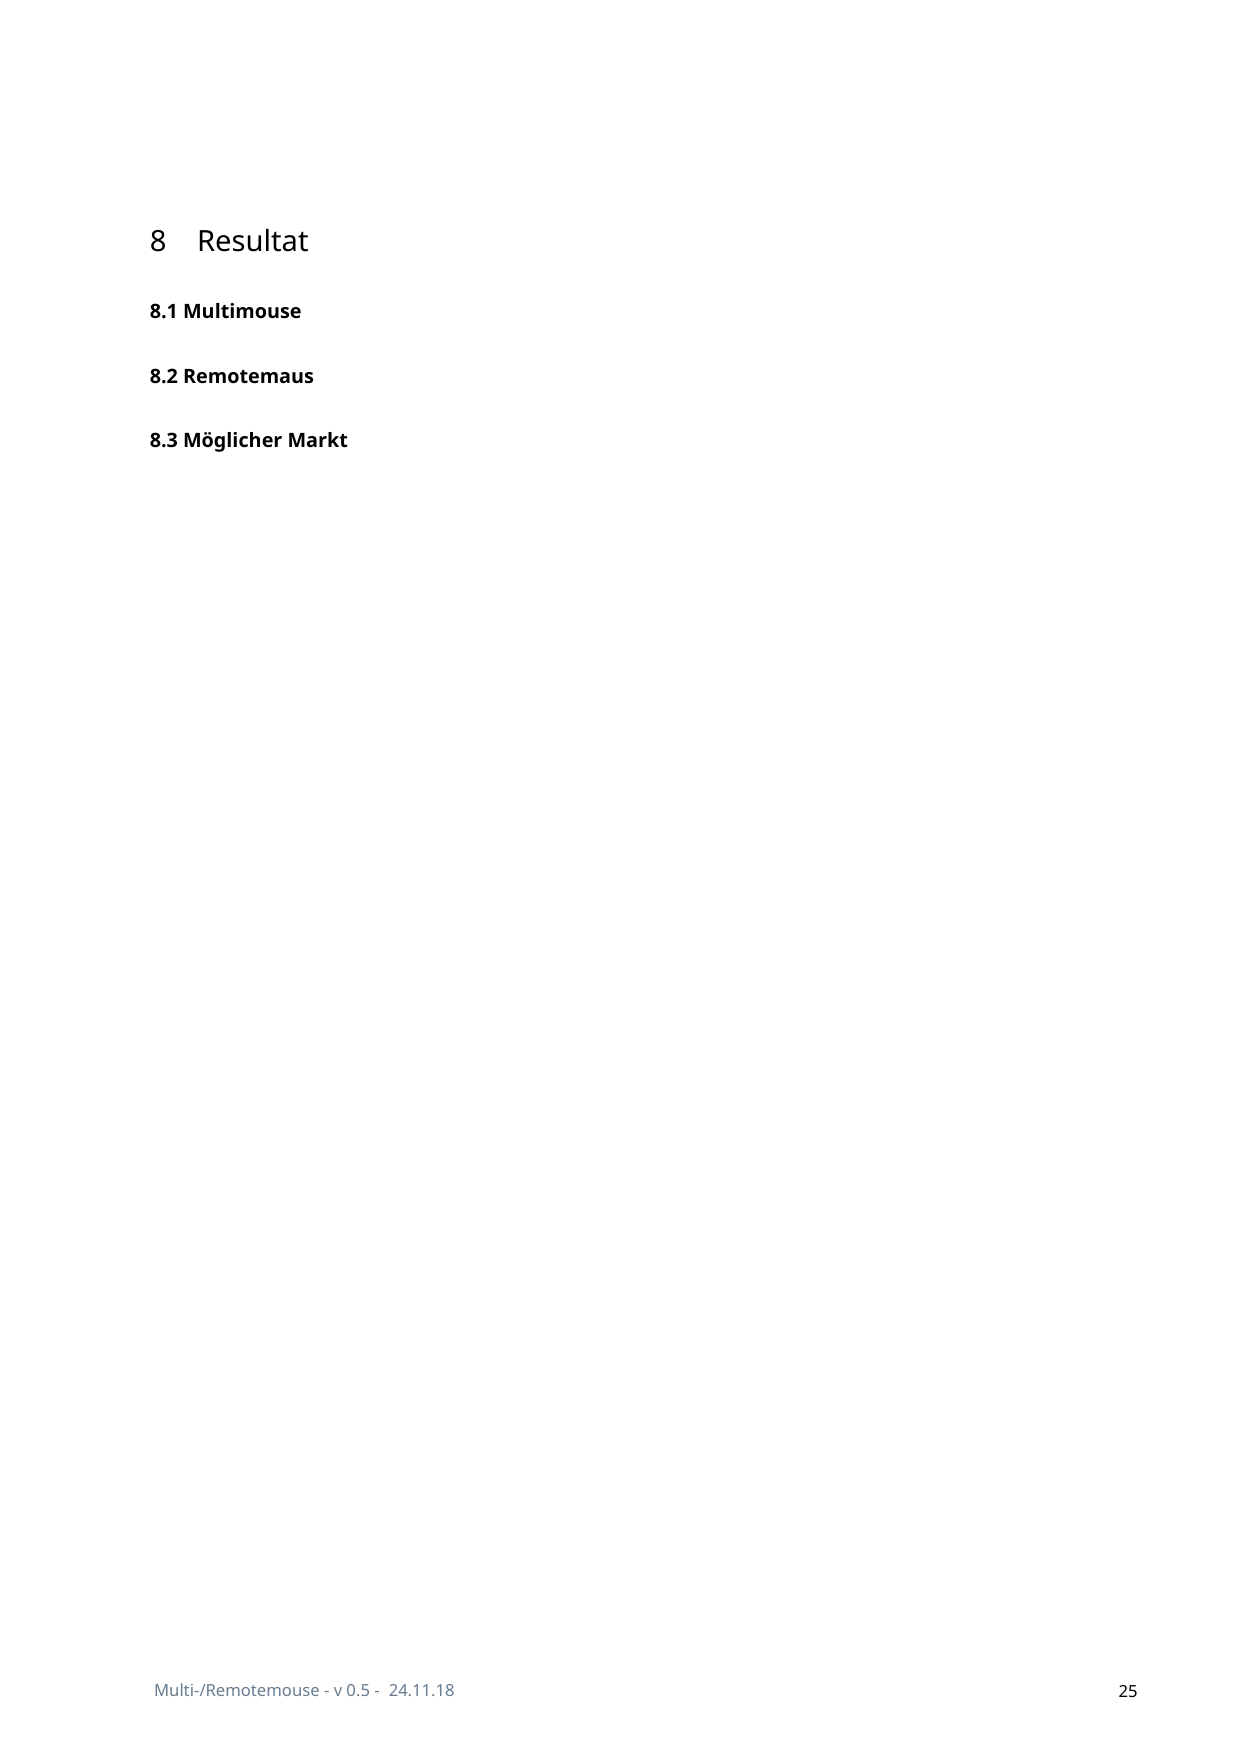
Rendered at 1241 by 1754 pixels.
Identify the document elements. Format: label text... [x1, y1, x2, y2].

subtitle Remotemaus [149, 362, 1136, 389]
subtitle Multimouse [149, 298, 1136, 325]
subtitle Resultat [149, 221, 1136, 260]
subtitle Möglicher Markt [149, 427, 1136, 454]
